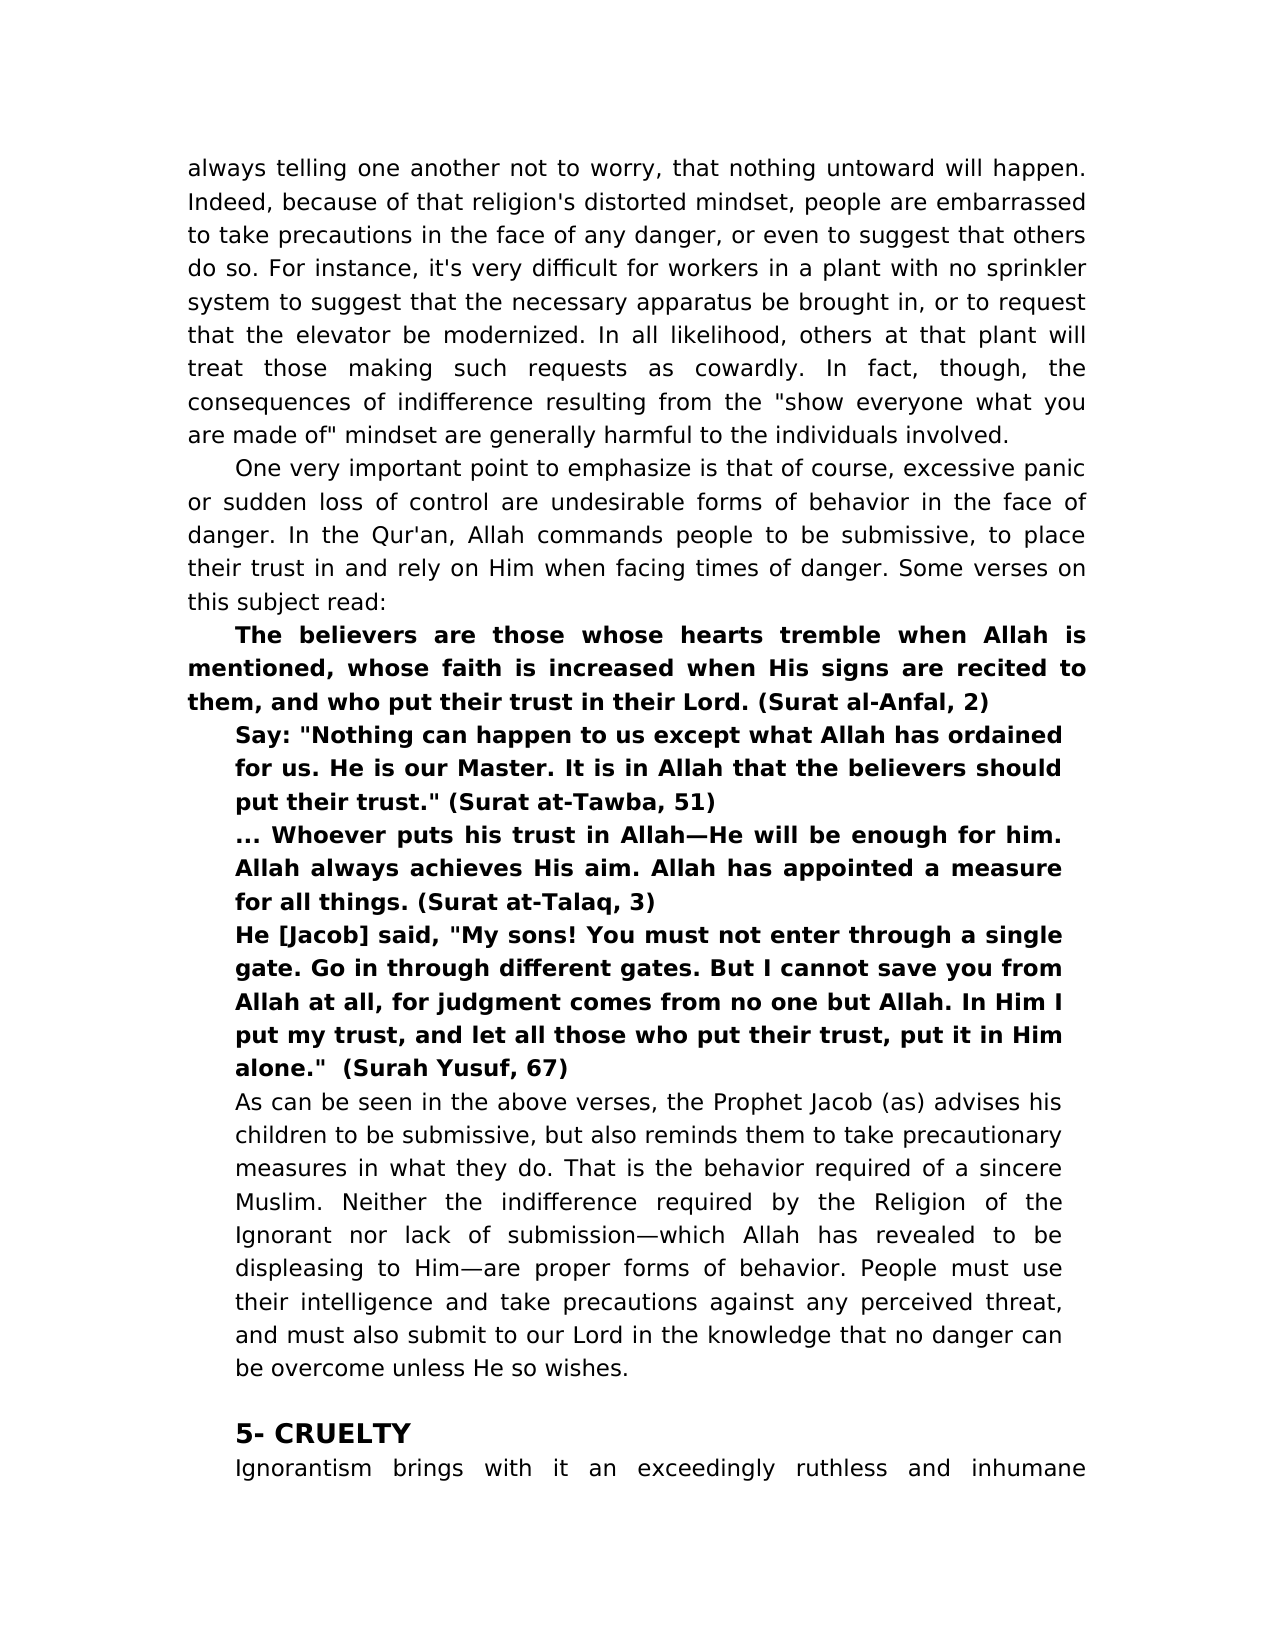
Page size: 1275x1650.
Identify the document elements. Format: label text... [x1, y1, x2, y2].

text One very important point to emphasize is that of course, excessive panic or sudden loss of control are undesirable forms of behavior in the face of danger. In the Qur'an, Allah commands people to be submissive, to place their trust in and rely on Him when facing times of danger. Some verses on this subject read: [187, 450, 1087, 617]
text always telling one another not to worry, that nothing untoward will happen. Indeed, because of that religion's distorted mindset, people are embarrassed to take precautions in the face of any danger, or even to suggest that others do so. For instance, it's very difficult for workers in a plant with no sprinkler system to suggest that the necessary apparatus be brought in, or to request that the elevator be modernized. In all likelihood, others at that plant will treat those making such requests as cowardly. In fact, though, the consequences of indifference resulting from the "show everyone what you are made of" mindset are generally harmful to the individuals involved. [187, 150, 1087, 450]
text He [Jacob] said, "My sons! You must not enter through a single gate. Go in through different gates. But I cannot save you from Allah at all, for judgment comes from no one but Allah. In Him I put my trust, and let all those who put their trust, put it in Him alone." (Surah Yusuf, 67) [235, 917, 1064, 1083]
text Ignorantism brings with it an exceedingly ruthless and inhumane [187, 1450, 1087, 1483]
text Say: "Nothing can happen to us except what Allah has ordained for us. He is our Master. It is in Allah that the believers should put their trust." (Surat at-Tawba, 51) [235, 717, 1064, 817]
text 5- CRUELTY [187, 1417, 1087, 1450]
text ... Whoever puts his trust in Allah—He will be enough for him. Allah always achieves His aim. Allah has appointed a measure for all things. (Surat at-Talaq, 3) [235, 817, 1064, 917]
text As can be seen in the above verses, the Prophet Jacob (as) advises his children to be submissive, but also reminds them to take precautionary measures in what they do. That is the behavior required of a sincere Muslim. Neither the indifference required by the Religion of the Ignorant nor lack of submission—which Allah has revealed to be displeasing to Him—are proper forms of behavior. People must use their intelligence and take precautions against any perceived threat, and must also submit to our Lord in the knowledge that no danger can be overcome unless He so wishes. [235, 1083, 1064, 1383]
text The believers are those whose hearts tremble when Allah is mentioned, whose faith is increased when His signs are recited to them, and who put their trust in their Lord. (Surat al-Anfal, 2) [187, 617, 1087, 717]
